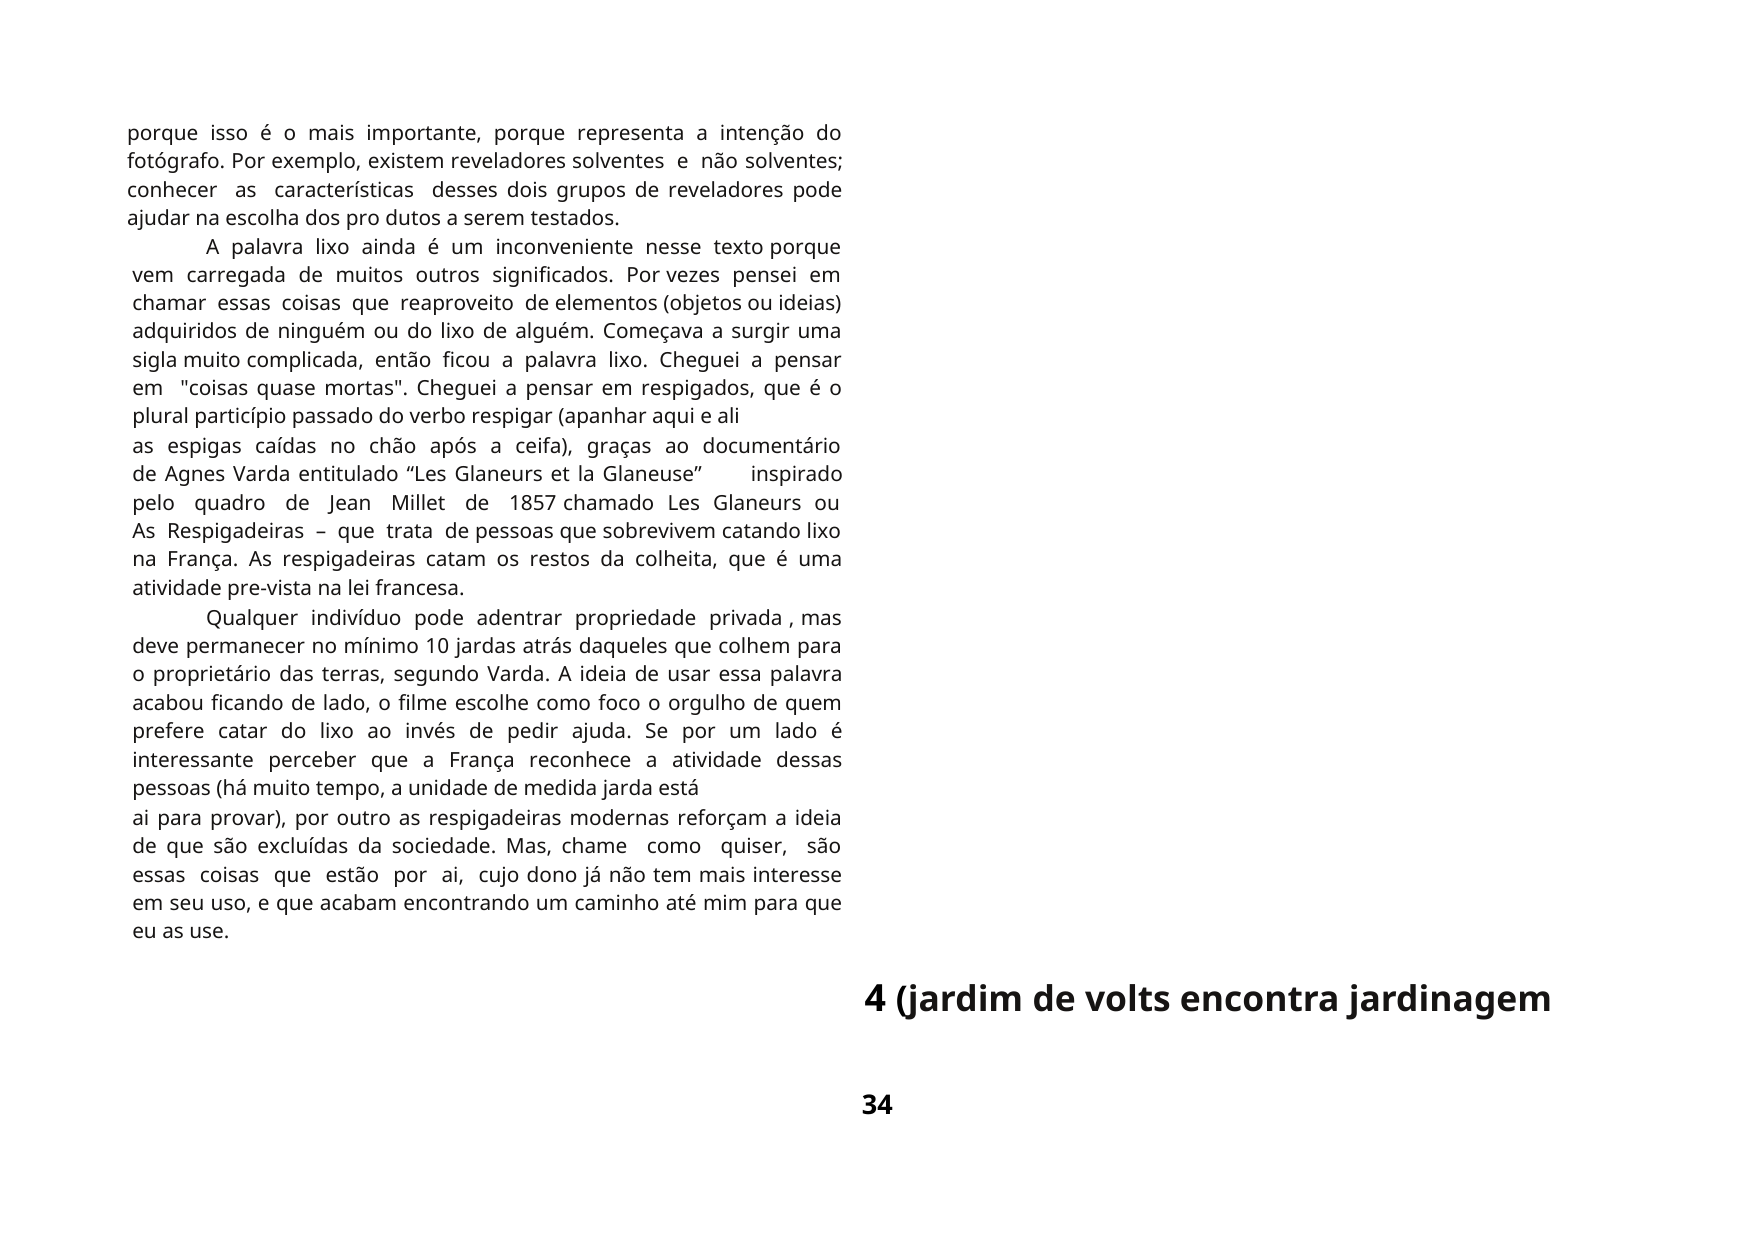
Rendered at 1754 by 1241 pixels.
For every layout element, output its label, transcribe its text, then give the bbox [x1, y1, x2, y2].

text A palavra lixo ainda é um inconveniente nesse texto porque vem carregada de muitos outros significados. Por vezes pensei em chamar essas coisas que reaproveito de elementos (objetos ou ideias) adquiridos de ninguém ou do lixo de alguém. Começava a surgir uma sigla muito complicada, então ficou a palavra lixo. Cheguei a pensar em "coisas quase mortas". Cheguei a pensar em respigados, que é o plural particípio passado do verbo respigar (apanhar aqui e ali [132, 232, 843, 430]
text as espigas caídas no chão após a ceifa), graças ao documentário de Agnes Varda entitulado “Les Glaneurs et la Glaneuse” ­ inspirado pelo quadro de Jean Millet de 1857 chamado Les Glaneurs ou As Respigadeiras – que trata de pessoas que sobrevivem catando lixo na França. As respigadeiras catam os restos da colheita, que é uma atividade pre-vista na lei francesa. [132, 431, 843, 601]
text 4 (jardim de volts encontra jardinagem [864, 971, 1650, 1022]
text Qualquer indivíduo pode adentrar propriedade privada , mas deve permanecer no mínimo 10 jardas atrás daqueles que colhem para o proprietário das terras, segundo Varda. A ideia de usar essa palavra acabou ficando de lado, o filme escolhe como foco o orgulho de quem prefere catar do lixo ao invés de pedir ajuda. Se por um lado é interessante perceber que a França reconhece a atividade dessas pessoas (há muito tempo, a unidade de medida jarda está [132, 603, 843, 802]
text ai para provar), por outro as respigadeiras modernas reforçam a ideia de que são excluídas da sociedade. Mas, chame como quiser, são essas coisas que estão por ai, cujo dono já não tem mais interesse em seu uso, e que acabam encontrando um caminho até mim para que eu as use. [132, 803, 843, 945]
text porque isso é o mais importante, porque representa a intenção do fotógrafo. Por exemplo, existem reveladores solventes e não­ solventes; conhecer as características desses dois grupos de reveladores pode ajudar na escolha dos pro­ dutos a serem testados. [127, 118, 843, 232]
